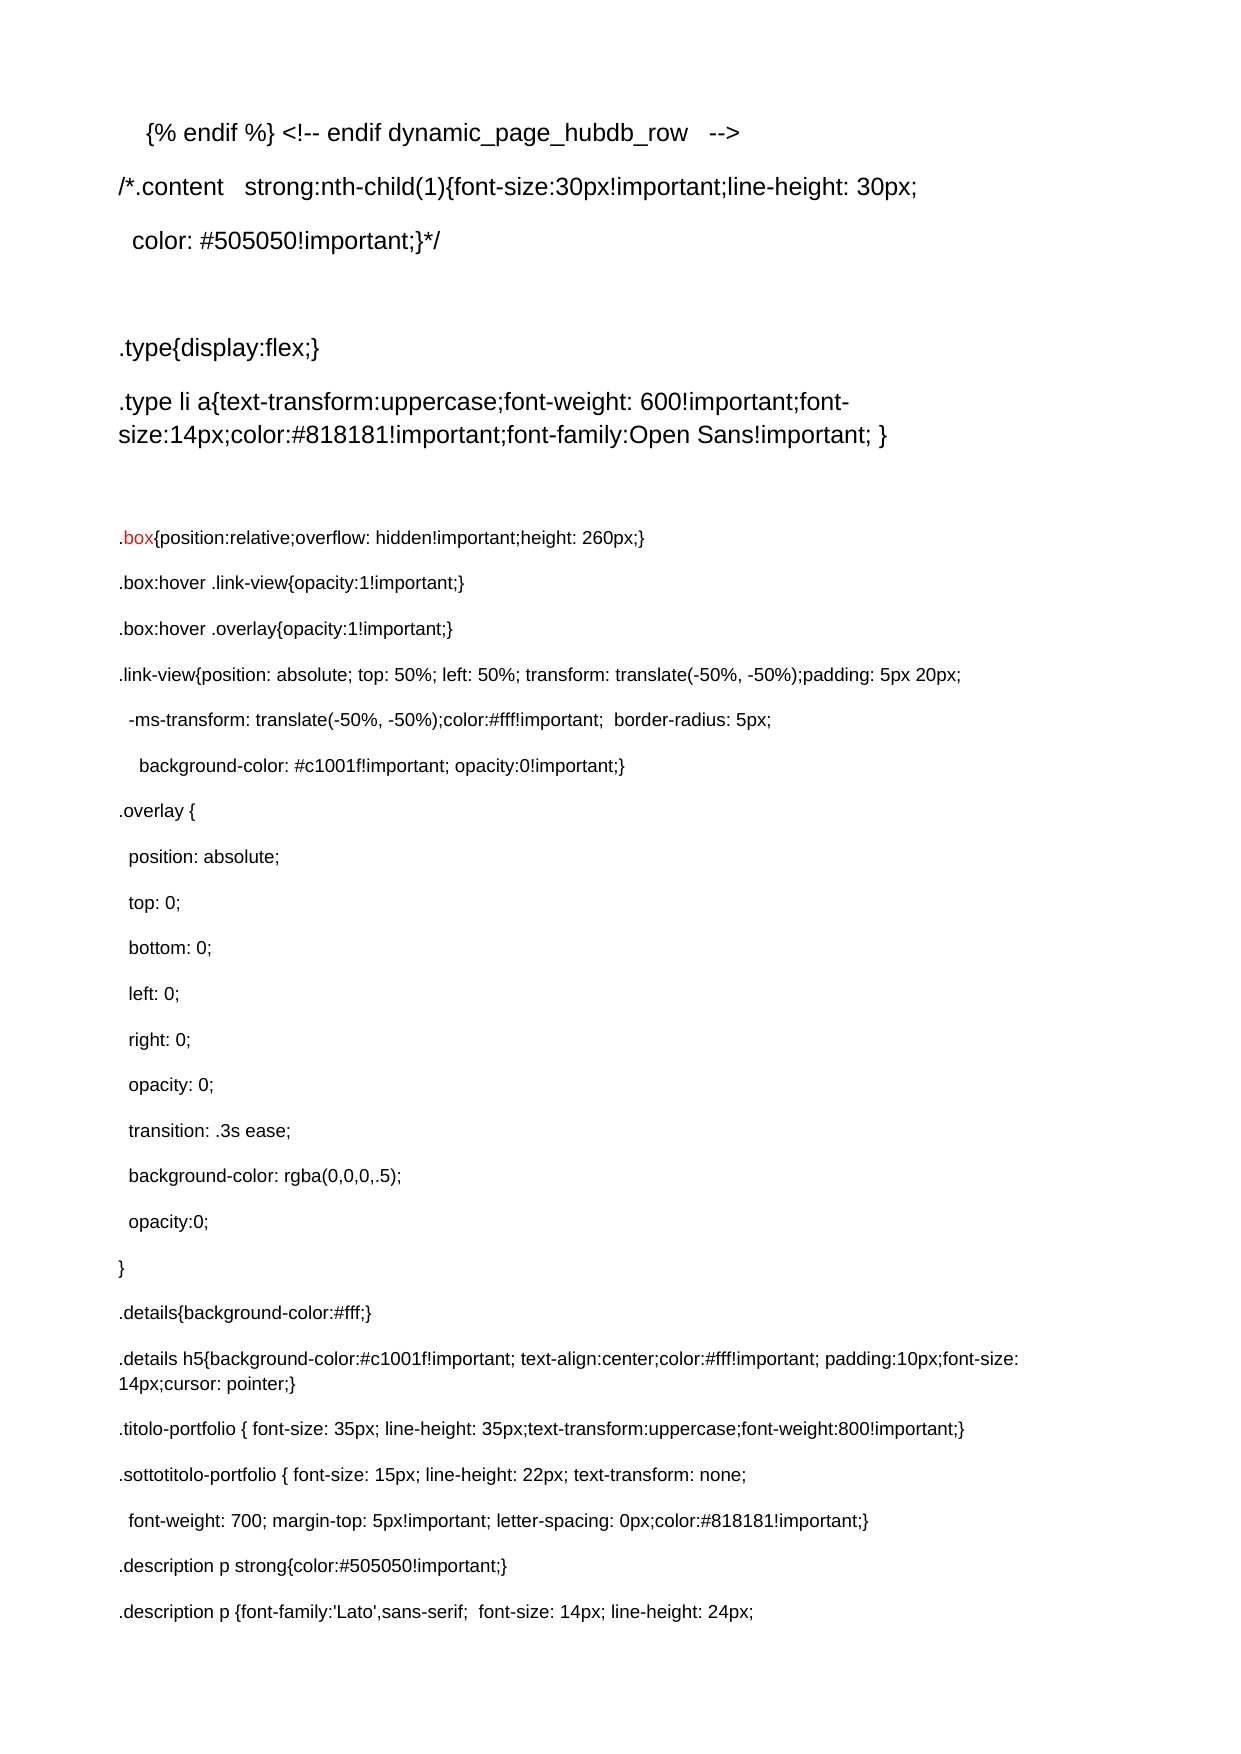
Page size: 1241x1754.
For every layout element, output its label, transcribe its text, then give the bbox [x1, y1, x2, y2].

text .link-view{position: absolute; top: 50%; left: 50%; transform: translate(-50%, -50%);padding: 5px 20px; [118, 663, 1122, 685]
text right: 0; [118, 1028, 1122, 1050]
text font-weight: 700; margin-top: 5px!important; letter-spacing: 0px;color:#818181!important;} [118, 1509, 1122, 1531]
text position: absolute; [118, 846, 1122, 867]
text .description p {font-family:'Lato',sans-serif; font-size: 14px; line-height: 24px; [118, 1601, 1122, 1622]
text /*.content strong:nth-child(1){font-size:30px!important;line-height: 30px; [118, 172, 1122, 201]
text .type{display:flex;} [118, 333, 1122, 361]
text background-color: #c1001f!important; opacity:0!important;} [118, 754, 1122, 776]
text bottom: 0; [118, 937, 1122, 959]
text .details{background-color:#fff;} [118, 1302, 1122, 1324]
text .titolo-portfolio { font-size: 35px; line-height: 35px;text-transform:uppercase;font-weight:800!important;} [118, 1418, 1122, 1440]
text opacity:0; [118, 1211, 1122, 1232]
text .box:hover .overlay{opacity:1!important;} [118, 618, 1122, 639]
text top: 0; [118, 891, 1122, 913]
text transition: .3s ease; [118, 1119, 1122, 1141]
text color: #505050!important;}*/ [118, 226, 1122, 254]
text .overlay { [118, 800, 1122, 822]
text {% endif %} <!-- endif dynamic_page_hubdb_row --> [118, 118, 1122, 147]
text -ms-transform: translate(-50%, -50%);color:#fff!important; border-radius: 5px; [118, 709, 1122, 731]
text .box:hover .link-view{opacity:1!important;} [118, 572, 1122, 594]
text .type li a{text-transform:uppercase;font-weight: 600!important;font-size:14px;color:#818181!important;font-family:Open Sans!important; } [118, 387, 1122, 448]
text } [118, 1256, 1122, 1278]
text .box{position:relative;overflow: hidden!important;height: 260px;} [118, 526, 1122, 548]
text opacity: 0; [118, 1074, 1122, 1096]
text background-color: rgba(0,0,0,.5); [118, 1165, 1122, 1187]
text .details h5{background-color:#c1001f!important; text-align:center;color:#fff!important; padding:10px;font-size: 14px;cursor: pointer;} [118, 1348, 1122, 1394]
text left: 0; [118, 983, 1122, 1004]
text .sottotitolo-portfolio { font-size: 15px; line-height: 22px; text-transform: none; [118, 1464, 1122, 1485]
text .description p strong{color:#505050!important;} [118, 1555, 1122, 1577]
